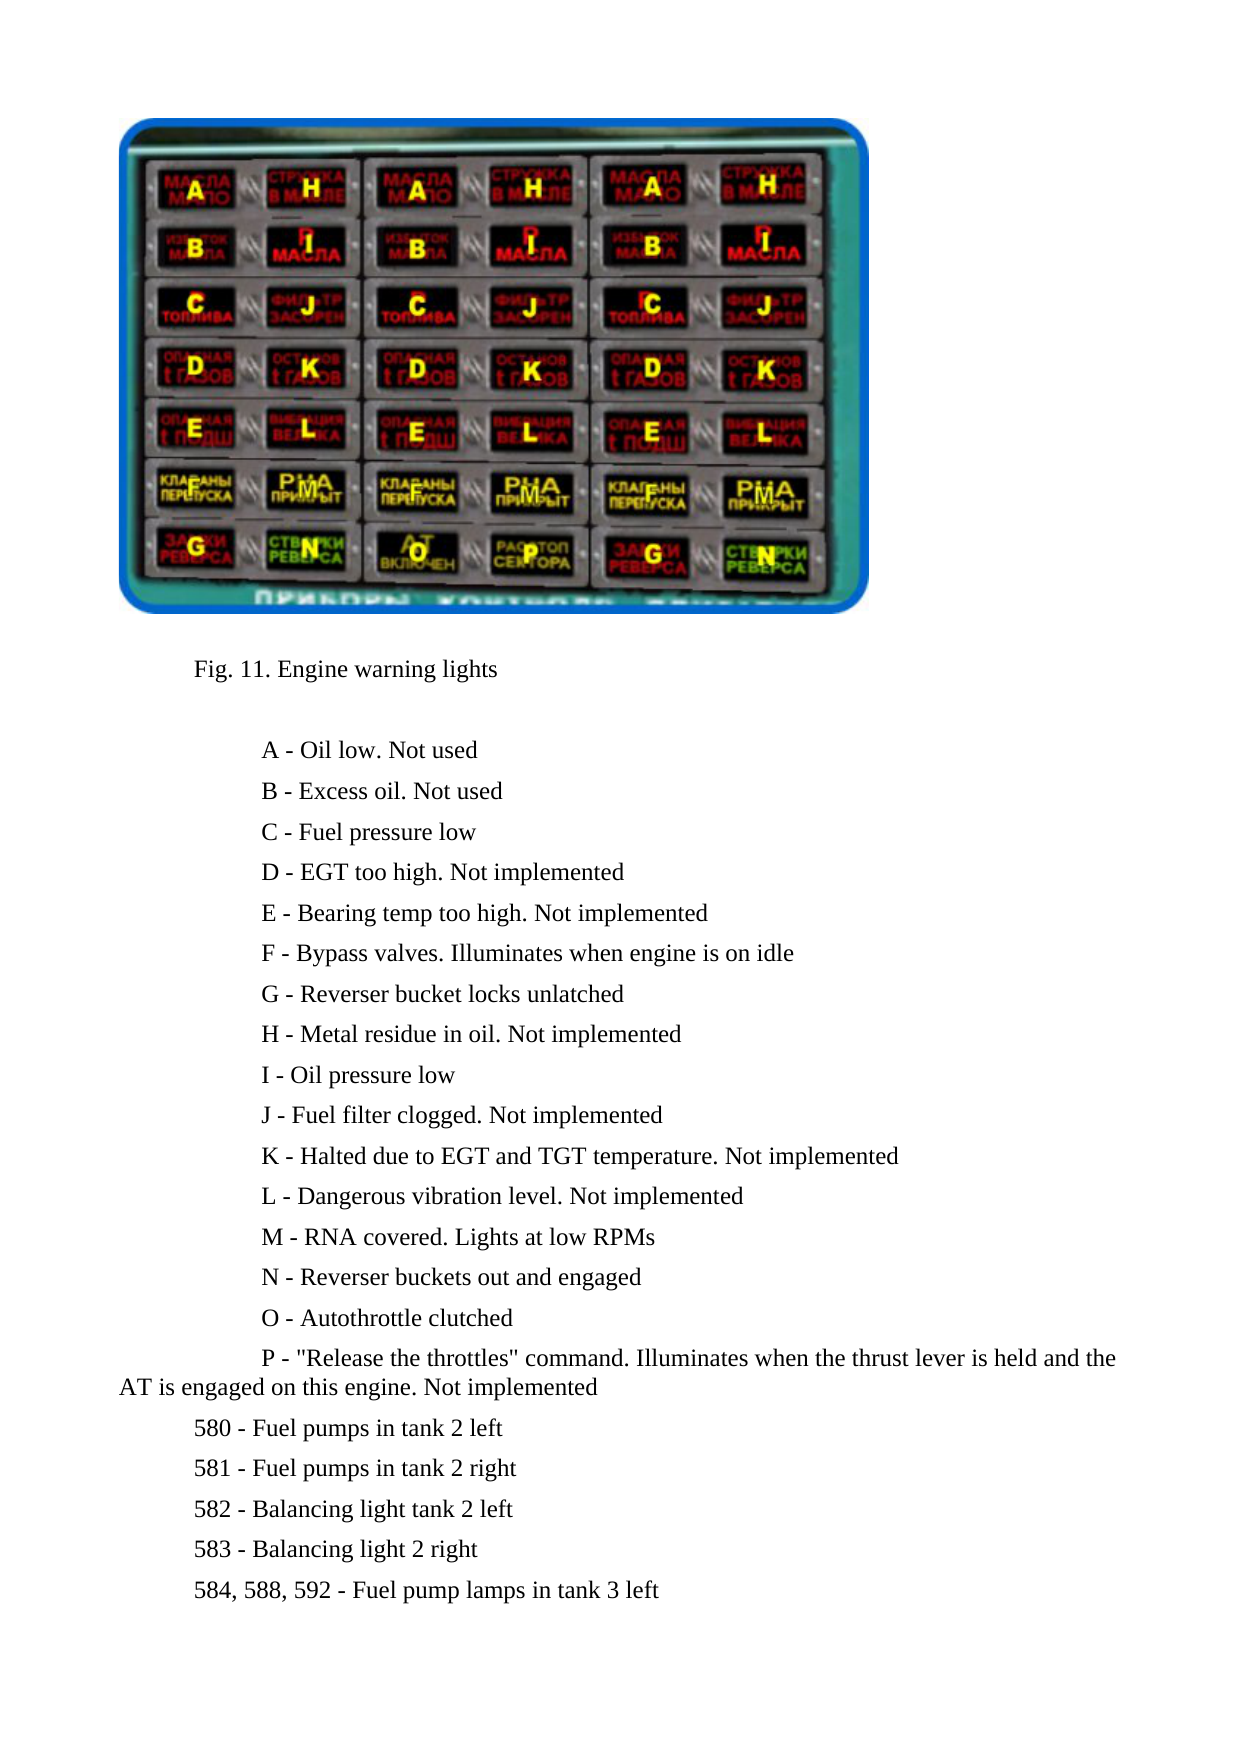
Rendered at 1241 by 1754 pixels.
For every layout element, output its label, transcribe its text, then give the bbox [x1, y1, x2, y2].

text 584, 588, 592 - Fuel pump lamps in tank 3 left [119, 1575, 1122, 1603]
text O - Autothrottle clutched [119, 1303, 1122, 1332]
text M - RNA covered. Lights at low RPMs [119, 1222, 1122, 1251]
text C - Fuel pressure low [119, 817, 1122, 845]
picture [118, 118, 869, 614]
text A - Oil low. Not used [119, 736, 1122, 764]
text L - Dangerous vibration level. Not implemented [119, 1181, 1122, 1210]
text D - EGT too high. Not implemented [119, 857, 1122, 886]
text 580 - Fuel pumps in tank 2 left [119, 1413, 1122, 1441]
text F - Bypass valves. Illuminates when engine is on idle [119, 938, 1122, 967]
text P - "Release the throttles" command. Illuminates when the thrust lever is held and the AT is engaged on this engine. Not implemented [119, 1343, 1122, 1401]
text 581 - Fuel pumps in tank 2 right [119, 1453, 1122, 1482]
text B - Excess oil. Not used [119, 776, 1122, 805]
text H - Metal residue in oil. Not implemented [119, 1019, 1122, 1048]
text Fig. 11. Engine warning lights [119, 654, 1122, 683]
text K - Halted due to EGT and TGT temperature. Not implemented [119, 1141, 1122, 1169]
text N - Reverser buckets out and engaged [119, 1262, 1122, 1291]
text 582 - Balancing light tank 2 left [119, 1494, 1122, 1522]
text E - Bearing temp too high. Not implemented [119, 898, 1122, 926]
text I - Oil pressure low [119, 1060, 1122, 1088]
text G - Reverser bucket locks unlatched [119, 979, 1122, 1007]
text J - Fuel filter clogged. Not implemented [119, 1100, 1122, 1129]
text 583 - Balancing light 2 right [119, 1534, 1122, 1563]
